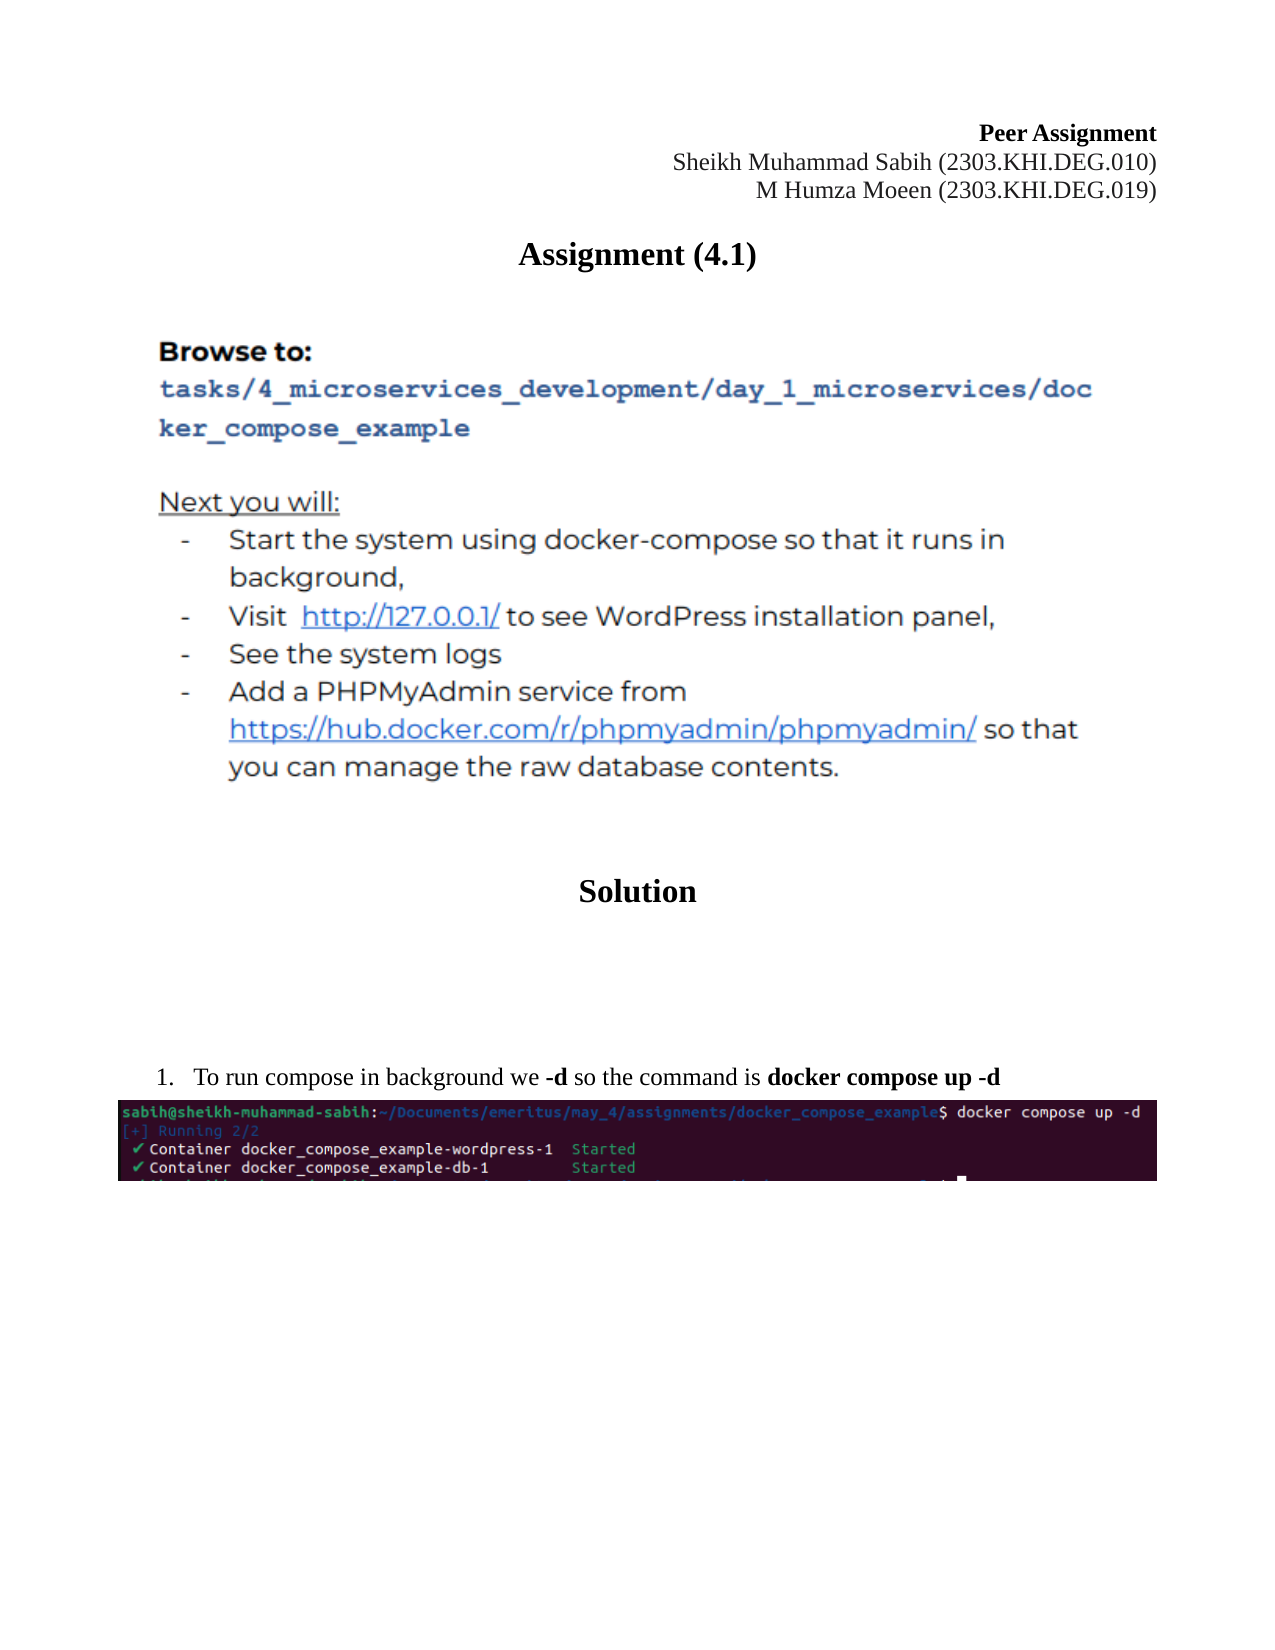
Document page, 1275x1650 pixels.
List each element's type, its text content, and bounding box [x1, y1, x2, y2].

text Assignment (4.1) [118, 234, 1157, 272]
picture [118, 1100, 1157, 1181]
list To run compose in background we -d so the command is docker compose up -d [156, 1062, 1157, 1091]
picture [129, 319, 1146, 814]
text Solution [118, 871, 1157, 909]
